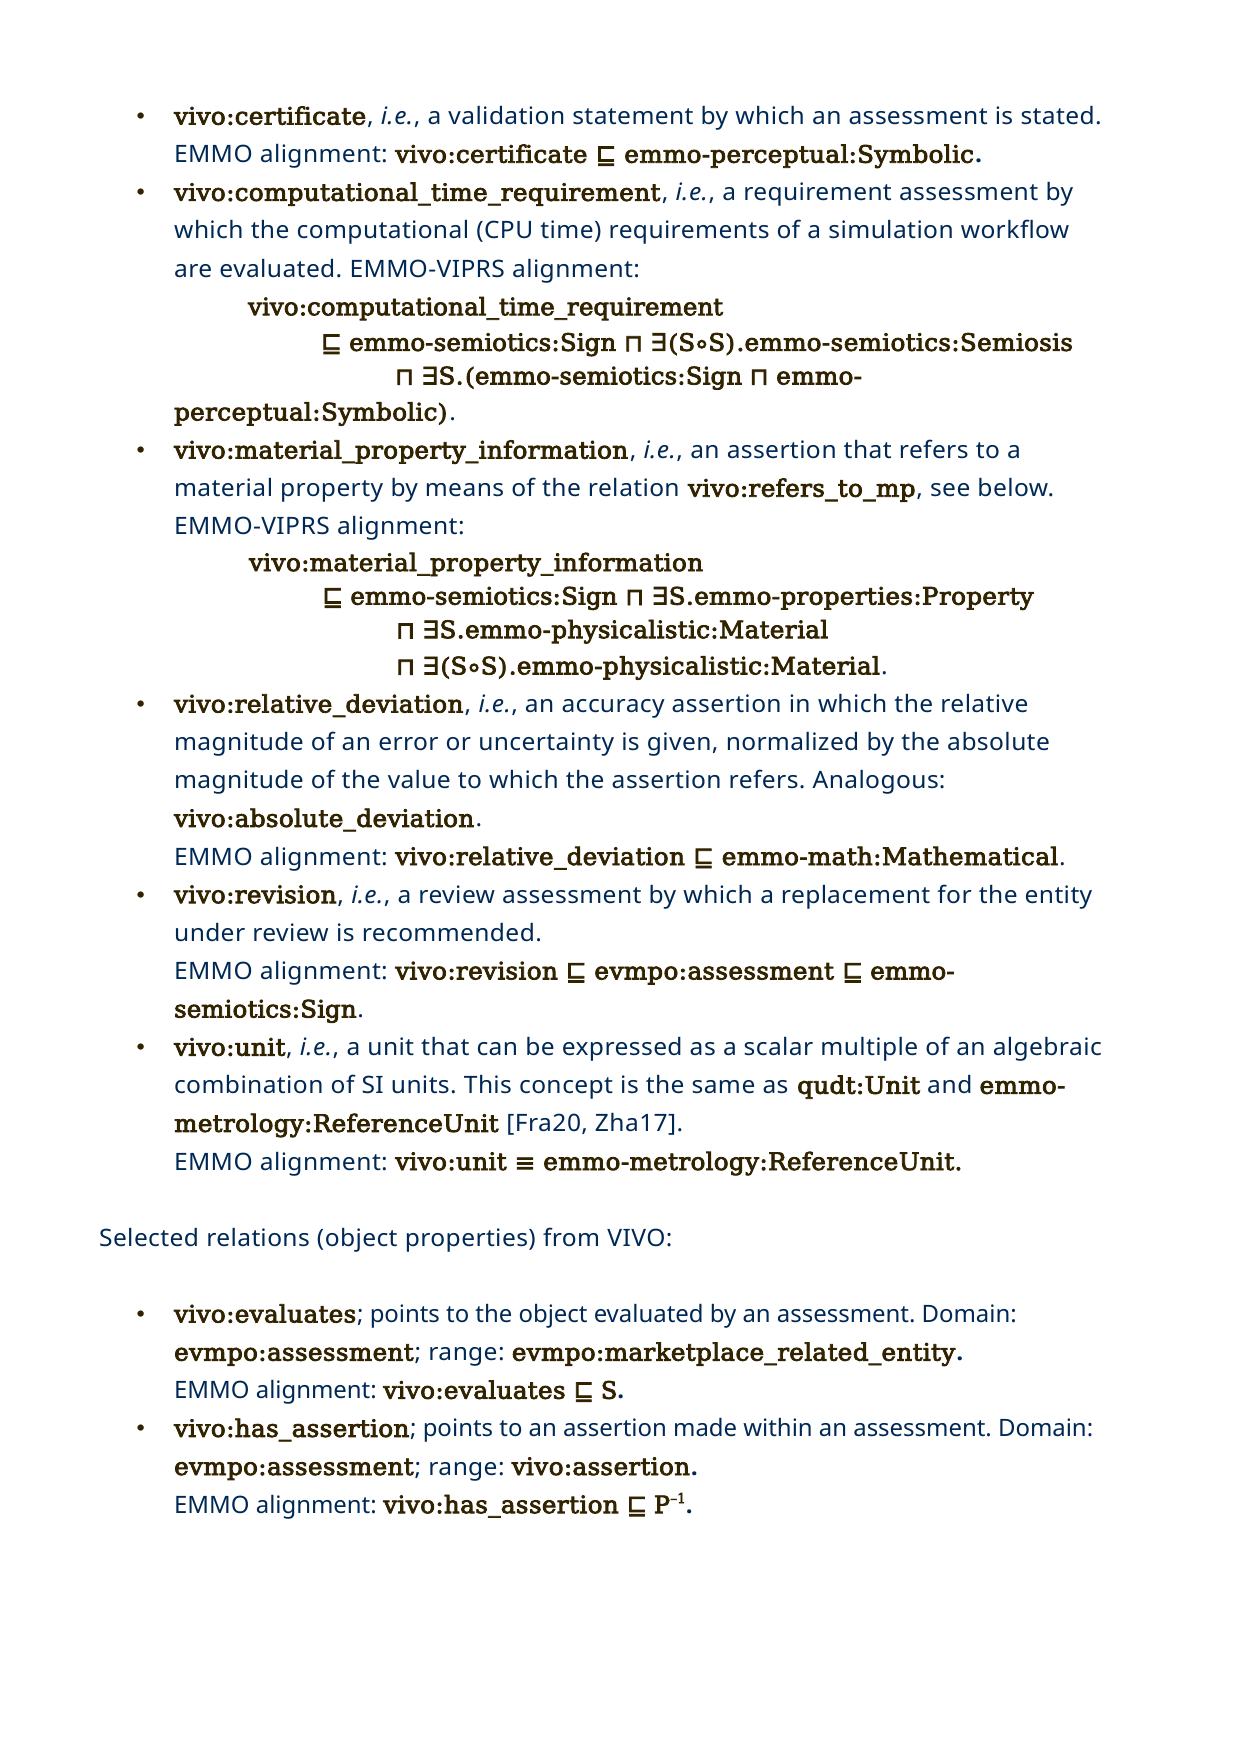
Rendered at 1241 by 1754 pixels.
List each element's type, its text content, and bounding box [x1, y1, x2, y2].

list vivo:computational_time_requirement, i.e., a requirement assessment by which the computational (CPU time) requirements of a simulation workflow are evaluated. EMMO-VIPRS alignment: vivo:computational_time_requirement ⊑ emmo-semiotics:Sign ⊓ ∃(S∘S).emmo-semiotics:Semiosis ⊓ ∃S.(emmo-semiotics:Sign ⊓ emmo-perceptual:Symbolic). [136, 175, 1114, 427]
list vivo:material_property_information ⊑ emmo-semiotics:Sign ⊓ ∃S.emmo-properties:Property ⊓ ∃S.emmo-physicalistic:Material ⊓ ∃(S∘S).emmo-physicalistic:Material. [211, 547, 1114, 681]
list vivo:relative_deviation, i.e., an accuracy assertion in which the relative magnitude of an error or uncertainty is given, normalized by the absolute magnitude of the value to which the assertion refers. Analogous: vivo:absolute_deviation. [136, 687, 1114, 834]
list EMMO alignment: vivo:evaluates ⊑ S. [136, 1373, 1114, 1406]
list vivo:has_assertion; points to an assertion made within an assessment. Domain: evmpo:assessment; range: vivo:assertion. [136, 1411, 1114, 1482]
list vivo:evaluates; points to the object evaluated by an assessment. Domain: evmpo:assessment; range: evmpo:marketplace_related_entity. [136, 1297, 1114, 1367]
list EMMO alignment: vivo:has_assertion ⊑ P–1. [136, 1487, 1114, 1520]
list EMMO alignment: vivo:certificate ⊑ emmo-perceptual:Symbolic. [136, 137, 1114, 170]
list vivo:revision, i.e., a review assessment by which a replacement for the entity under review is recommended. EMMO alignment: vivo:revision ⊑ evmpo:assessment ⊑ emmo-semiotics:Sign. [136, 877, 1114, 1024]
list vivo:unit, i.e., a unit that can be expressed as a scalar multiple of an algebraic combination of SI units. This concept is the same as qudt:Unit and emmo-metrology:ReferenceUnit [Fra20, Zha17]. EMMO alignment: vivo:unit ≡ emmo-metrology:ReferenceUnit. [136, 1030, 1114, 1177]
list vivo:material_property_information, i.e., an assertion that refers to a material property by means of the relation vivo:refers_to_mp, see below. [136, 433, 1114, 504]
text Selected relations (object properties) from VIVO: [99, 1221, 1114, 1253]
list EMMO alignment: vivo:relative_deviation ⊑ emmo-math:Mathematical. [136, 839, 1114, 872]
list EMMO-VIPRS alignment: [136, 509, 1114, 542]
list vivo:certificate, i.e., a validation statement by which an assessment is stated. [136, 99, 1114, 132]
